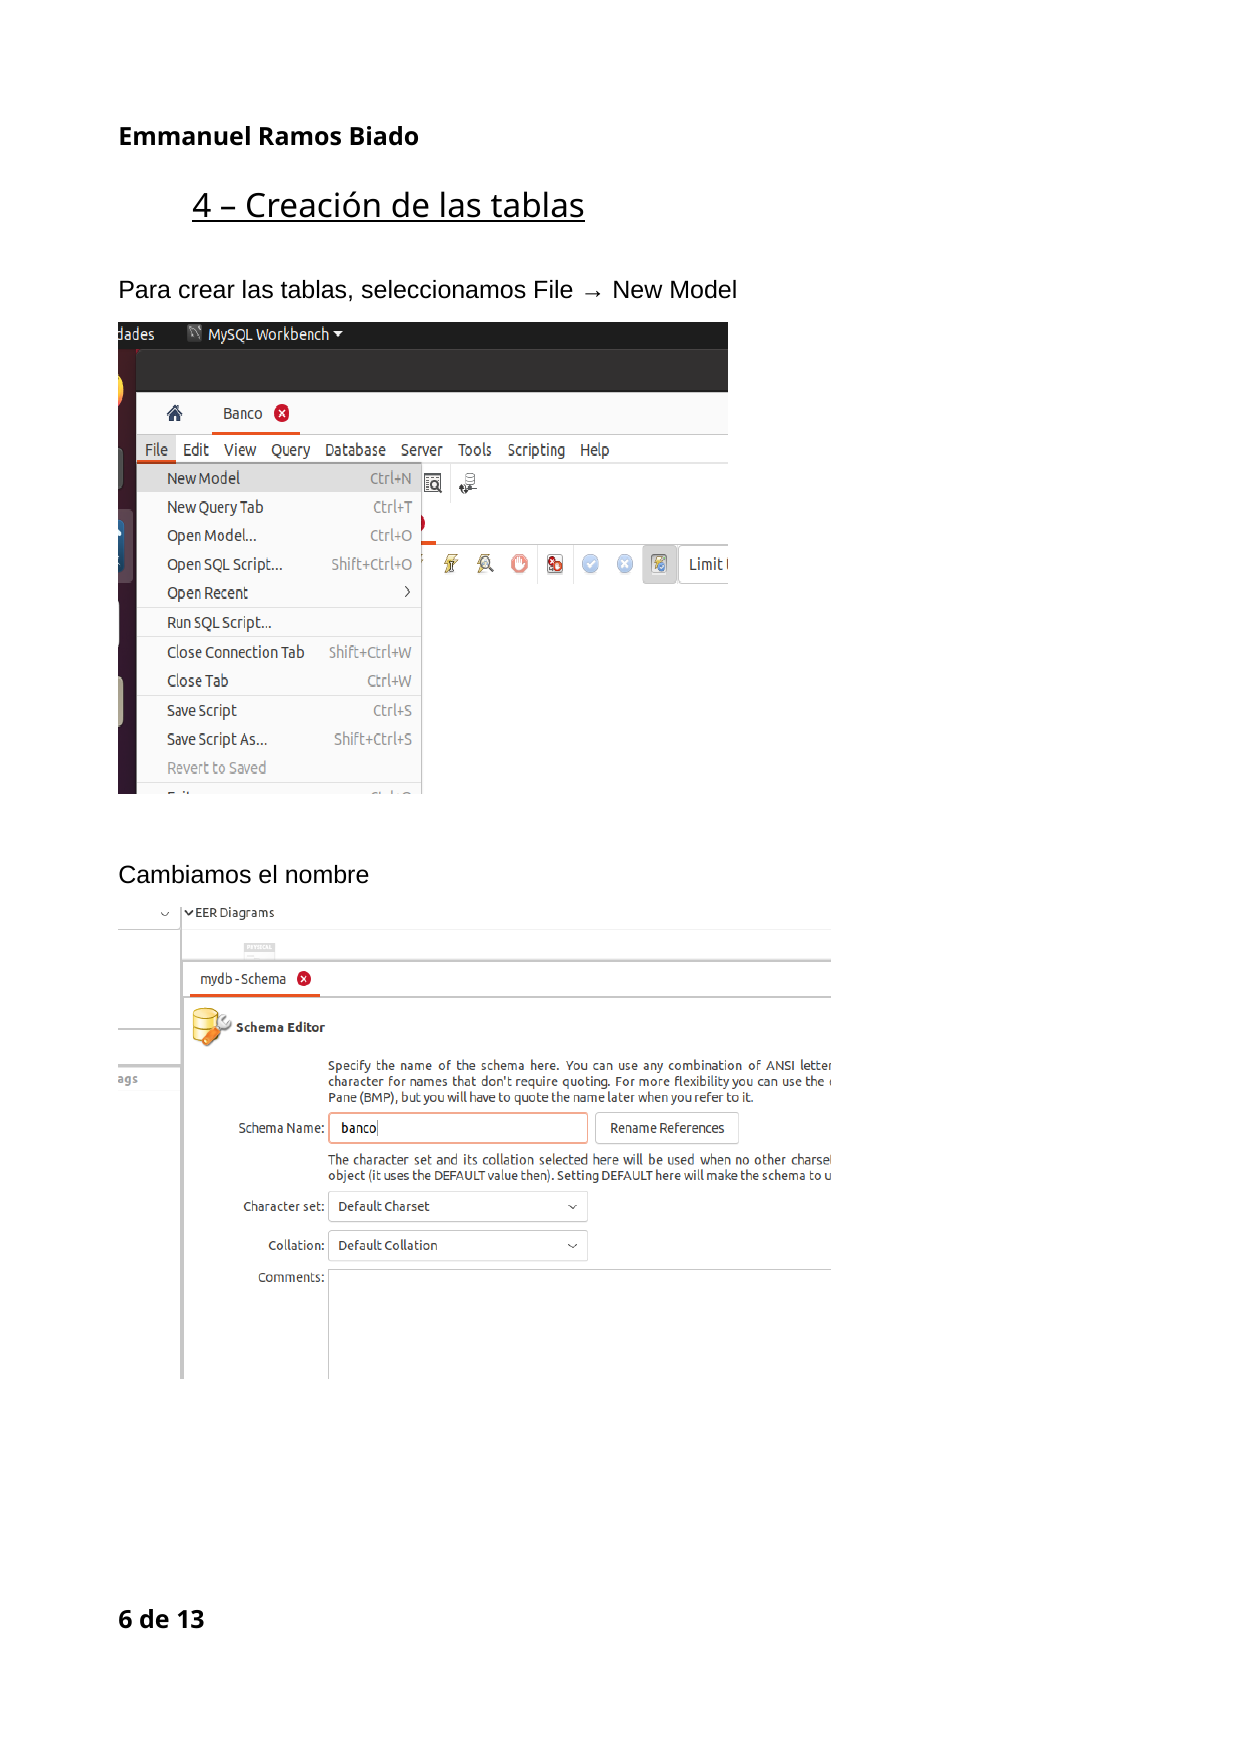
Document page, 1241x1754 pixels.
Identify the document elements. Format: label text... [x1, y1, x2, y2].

picture [118, 322, 161, 497]
text 4 – Creación de las tablas [118, 182, 1122, 227]
text Cambiamos el nombre [118, 860, 1122, 888]
picture [118, 907, 453, 1379]
text Para crear las tablas, seleccionamos File → New Model [118, 275, 1122, 303]
